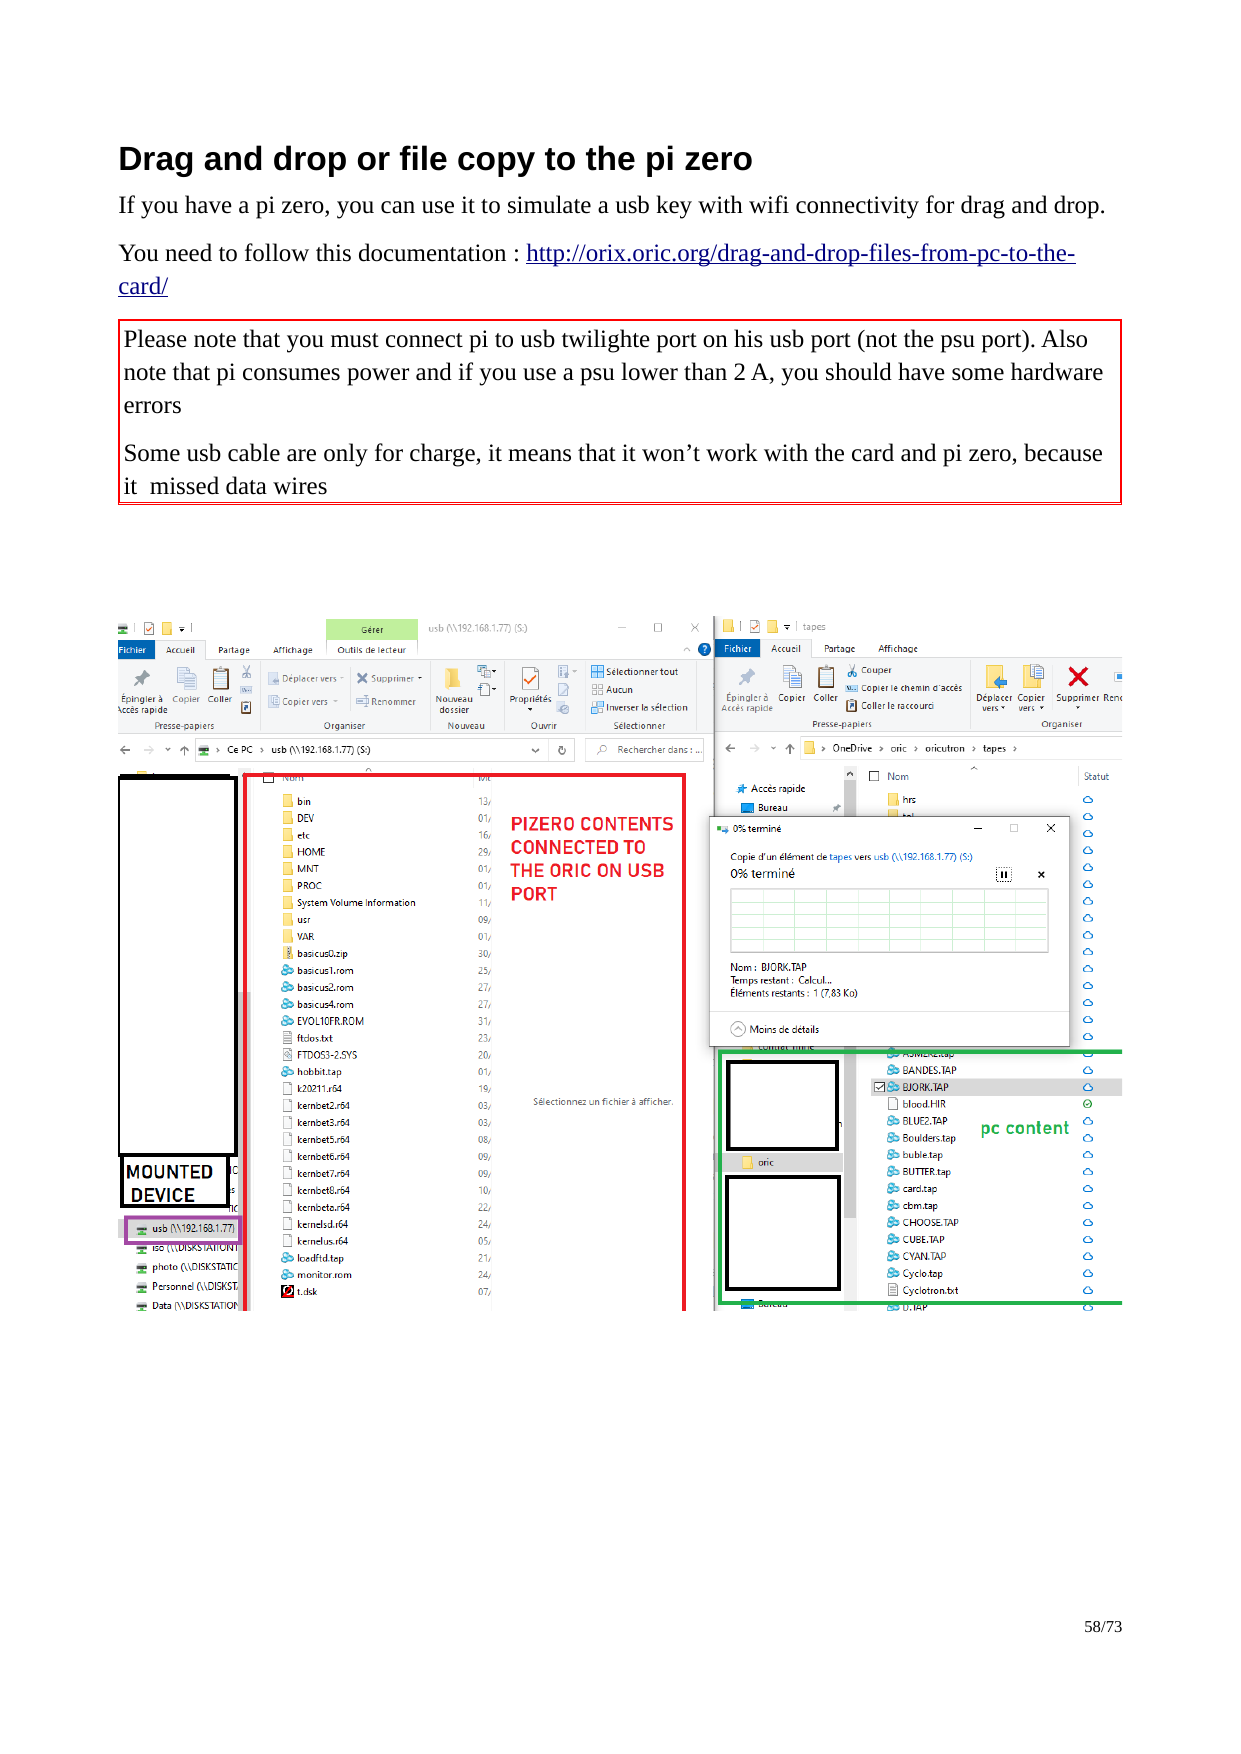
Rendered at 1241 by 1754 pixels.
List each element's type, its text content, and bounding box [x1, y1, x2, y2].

text Some usb cable are only for charge, it means that it won’t work with the card and pi zero, because it missed data wires [120, 433, 1120, 502]
text You need to follow this documentation : http://orix.oric.org/drag-and-drop-files-from-pc-to-the-card/ [118, 238, 1122, 300]
text If you have a pi zero, you can use it to simulate a usb key with wifi connectivity for drag and drop. [118, 190, 1122, 219]
text Please note that you must connect pi to usb twilighte port on his usb port (not the psu port). Also note that pi consumes power and if you use a psu lower than 2 A, you should have some hardware errors [120, 321, 1120, 419]
picture [118, 616, 1123, 1311]
subtitle Drag and drop or file copy to the pi zero [118, 139, 1122, 178]
